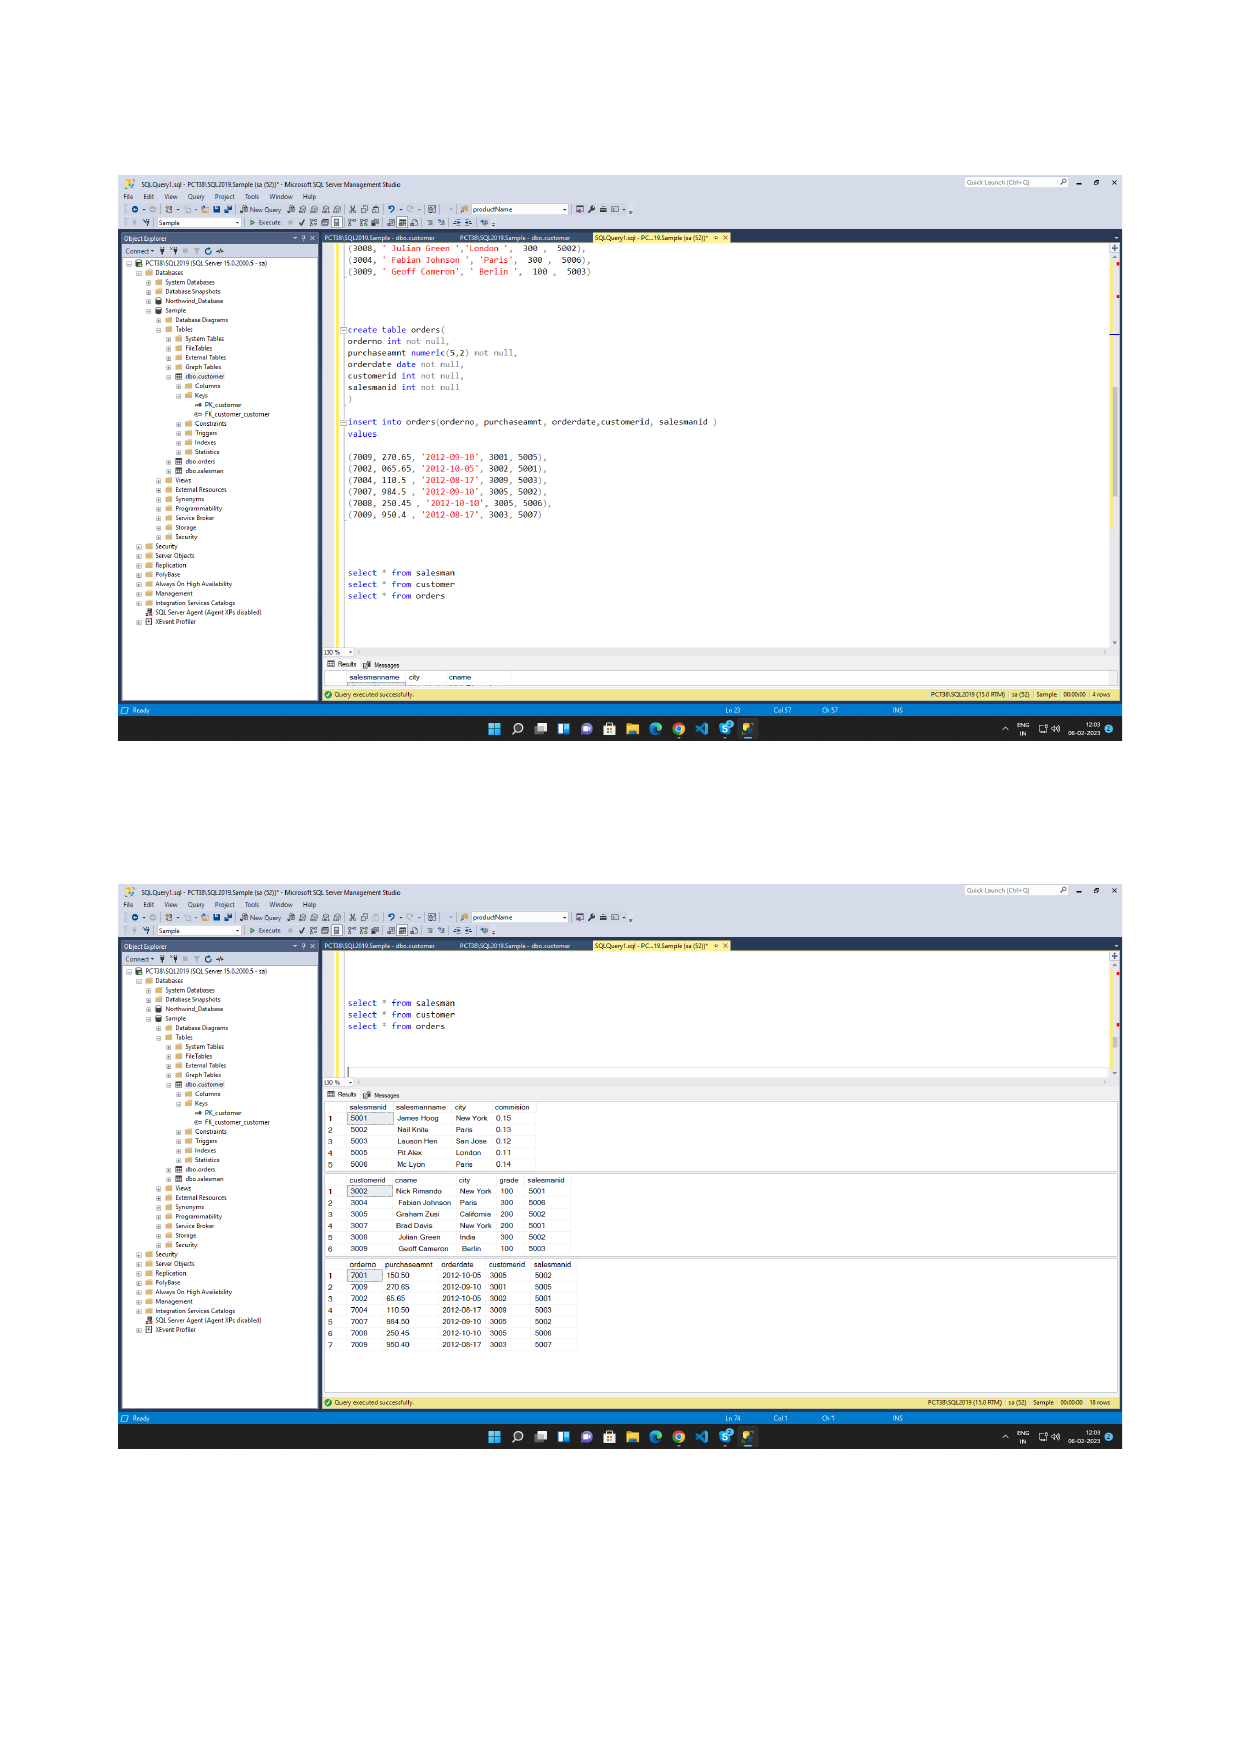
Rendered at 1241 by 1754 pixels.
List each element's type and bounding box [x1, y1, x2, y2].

picture [118, 175, 1123, 741]
picture [118, 884, 1123, 1449]
